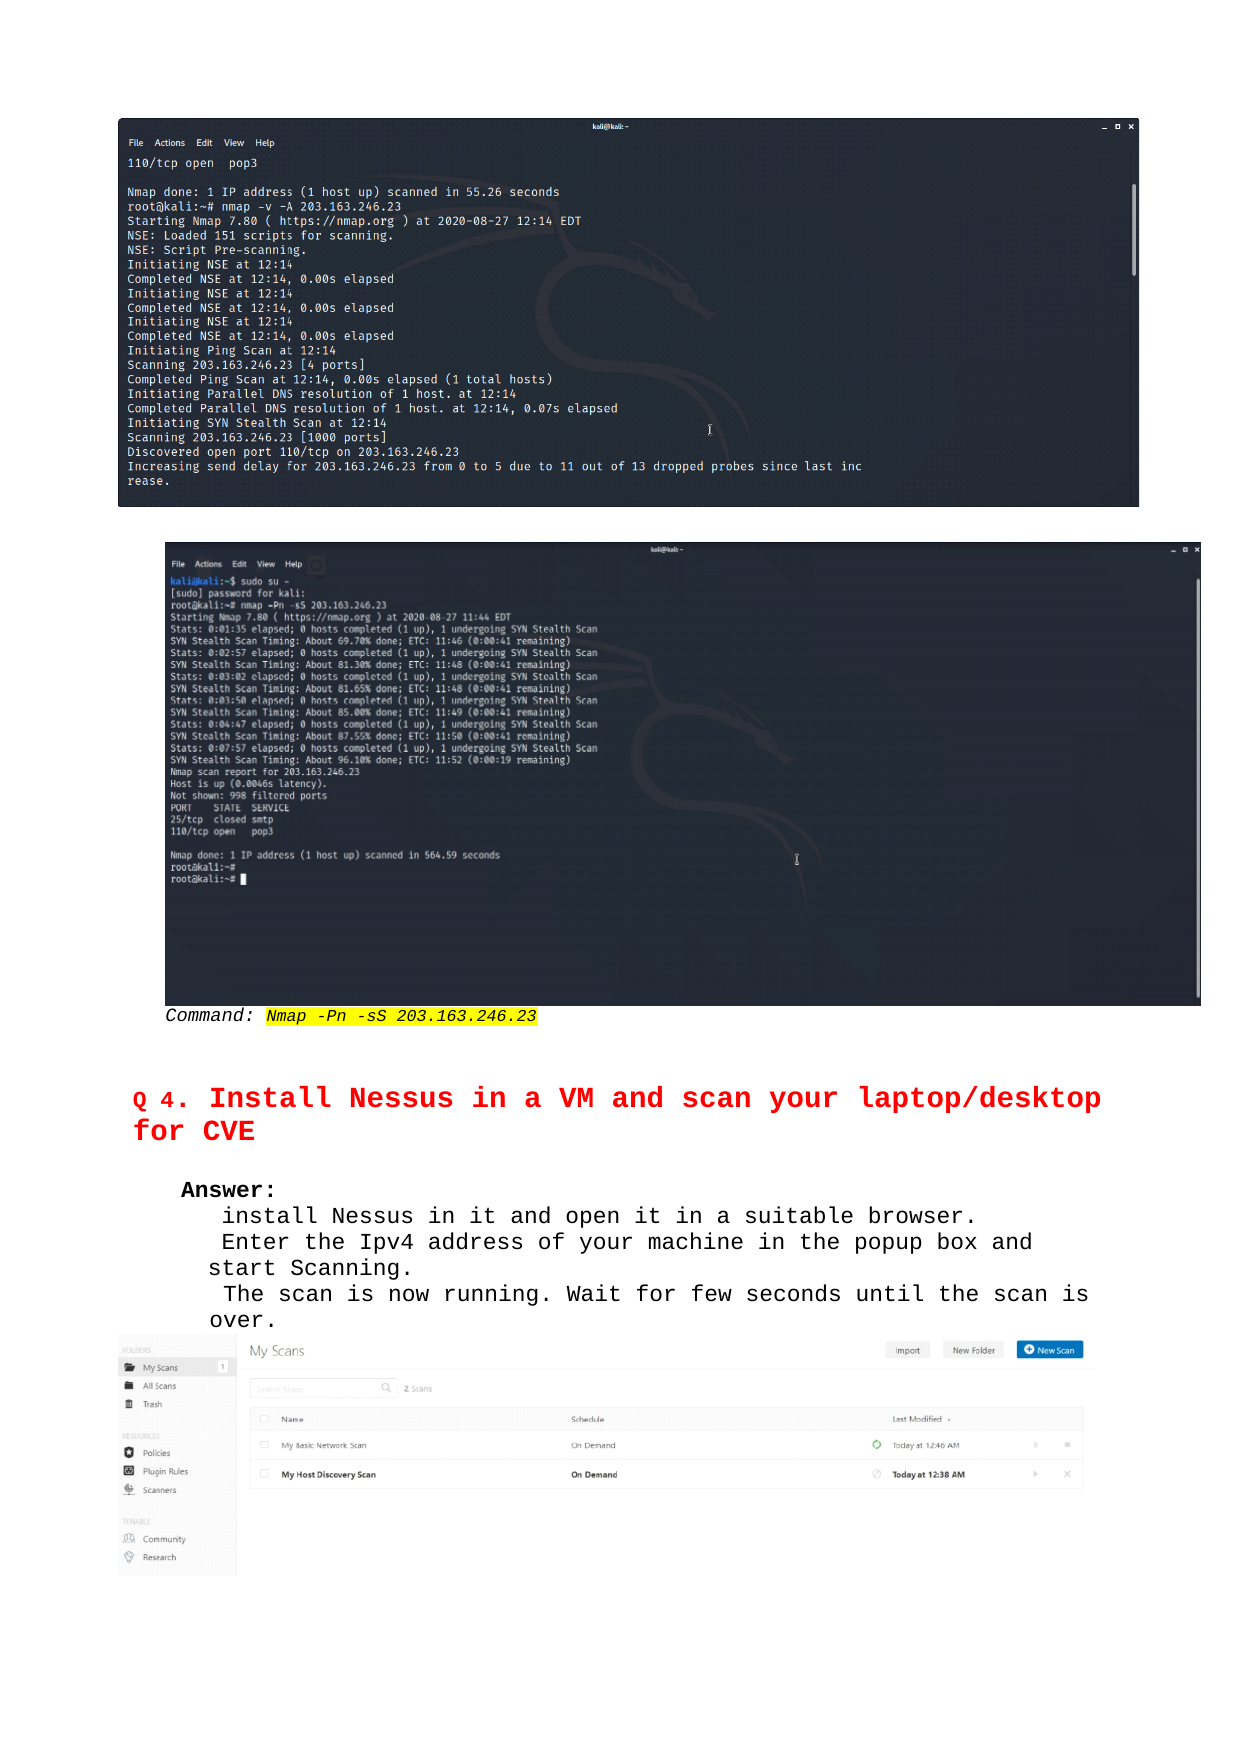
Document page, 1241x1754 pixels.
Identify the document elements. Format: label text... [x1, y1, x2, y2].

text Q 4. Install Nessus in a VM and scan your laptop/desktop for CVE [133, 1083, 1122, 1149]
text Command: Nmap -Pn -sS 203.163.246.23 [165, 1006, 1122, 1027]
text The scan is now running. Wait for few seconds until the scan is over. [209, 1282, 1122, 1334]
text Enter the Ipv4 address of your machine in the popup box and start Scanning. [208, 1230, 1043, 1282]
text Answer: [181, 1178, 1122, 1204]
text install Nessus in it and open it in a suitable browser. [208, 1204, 1043, 1230]
